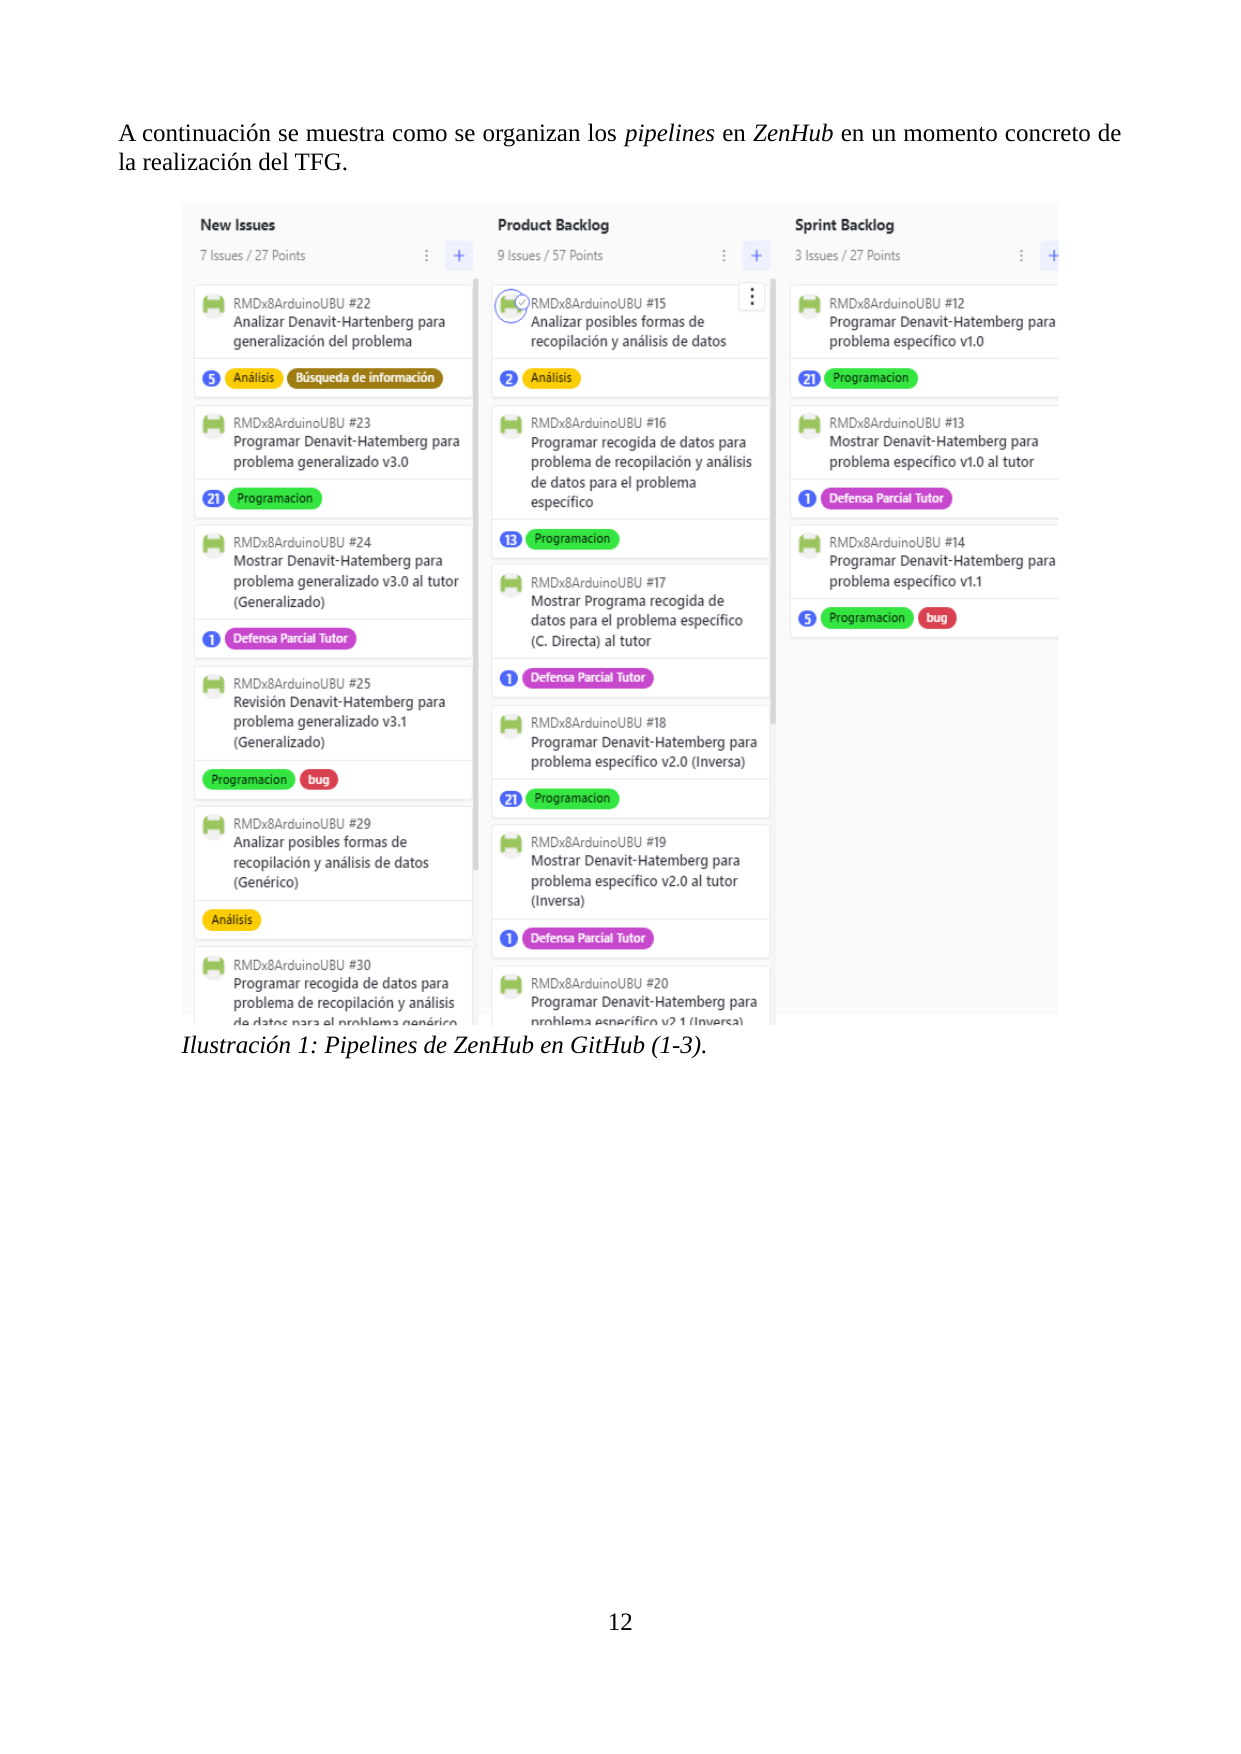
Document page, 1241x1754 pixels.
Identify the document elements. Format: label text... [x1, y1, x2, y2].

text Ilustración 1: Pipelines de ZenHub en GitHub (1-3). [181, 1031, 1059, 1059]
text A continuación se muestra como se organizan los pipelines en ZenHub en un momento concreto de la realización del TFG. [118, 118, 1122, 176]
